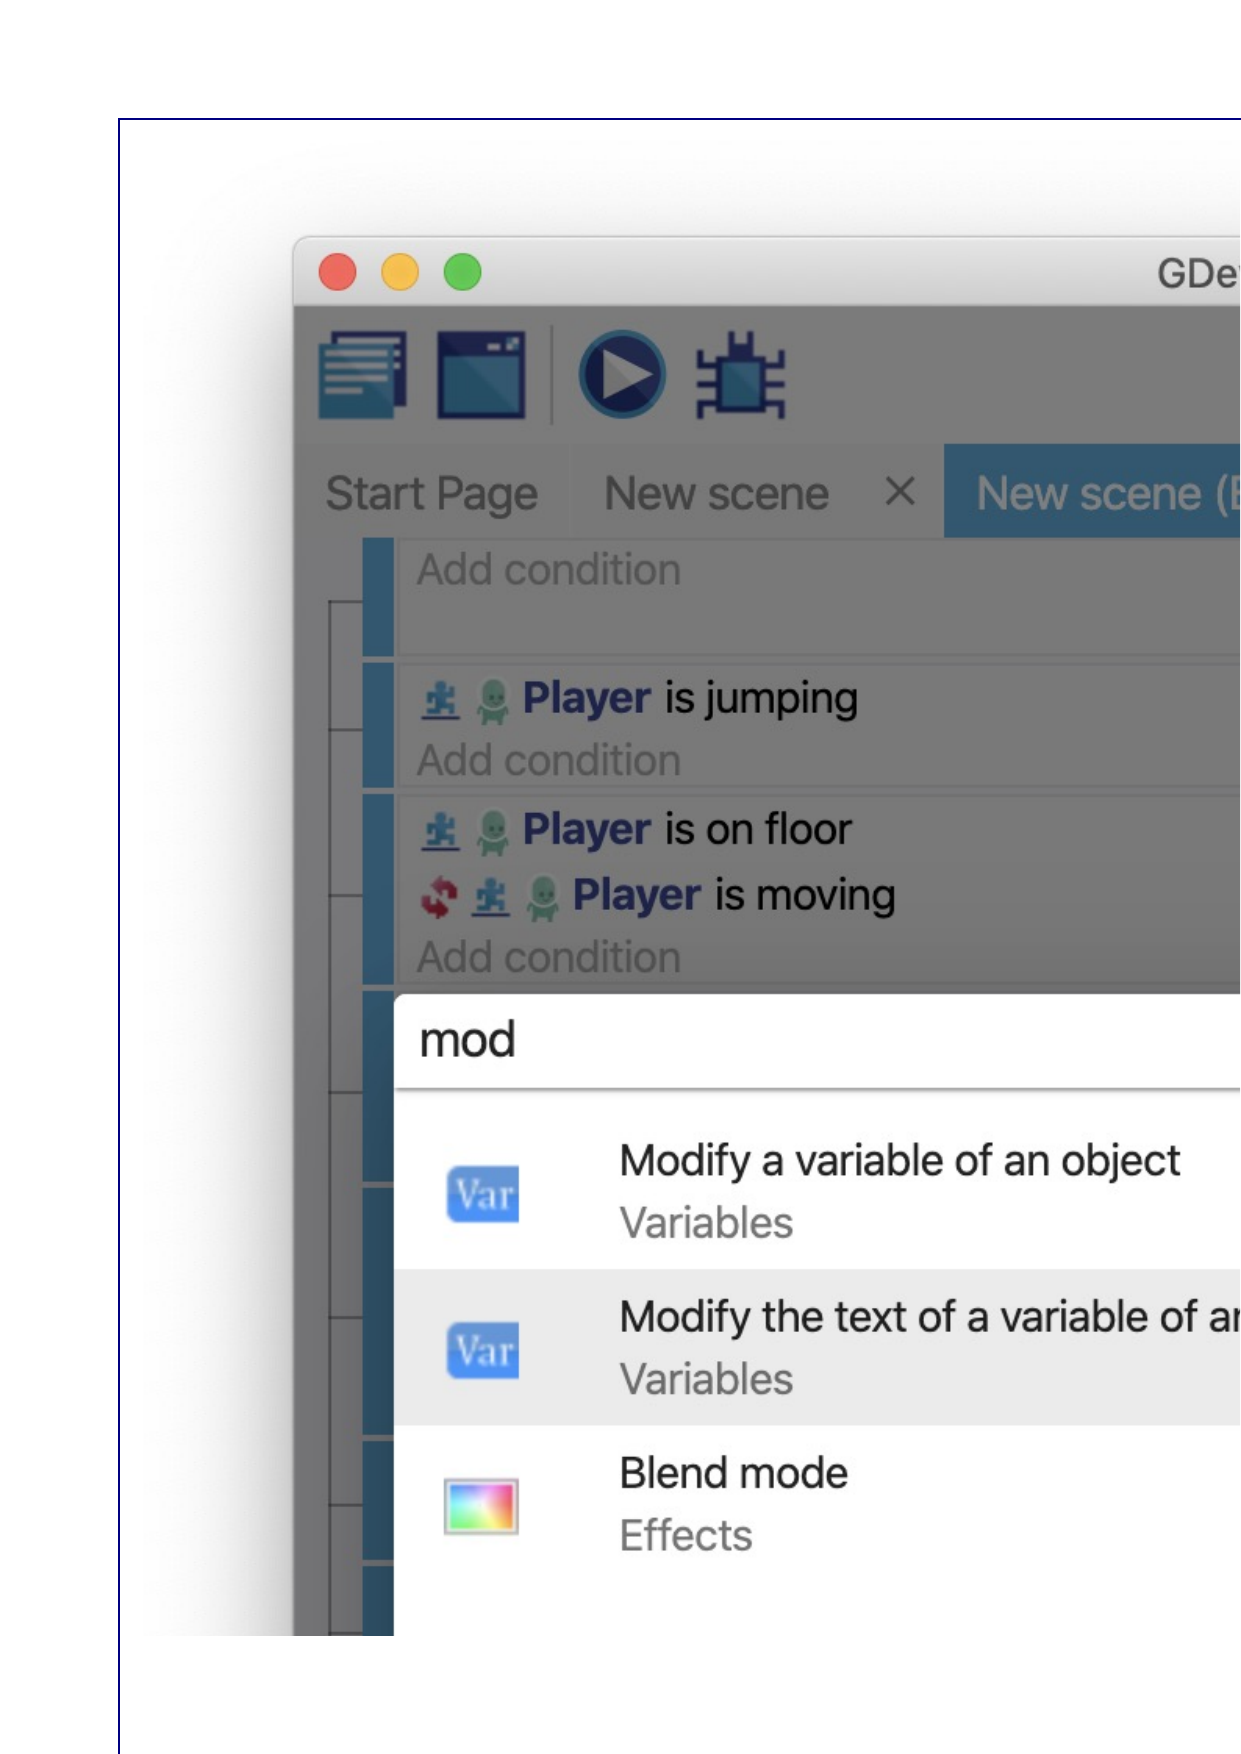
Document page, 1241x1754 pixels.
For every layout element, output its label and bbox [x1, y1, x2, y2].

picture [120, 120, 1241, 1636]
